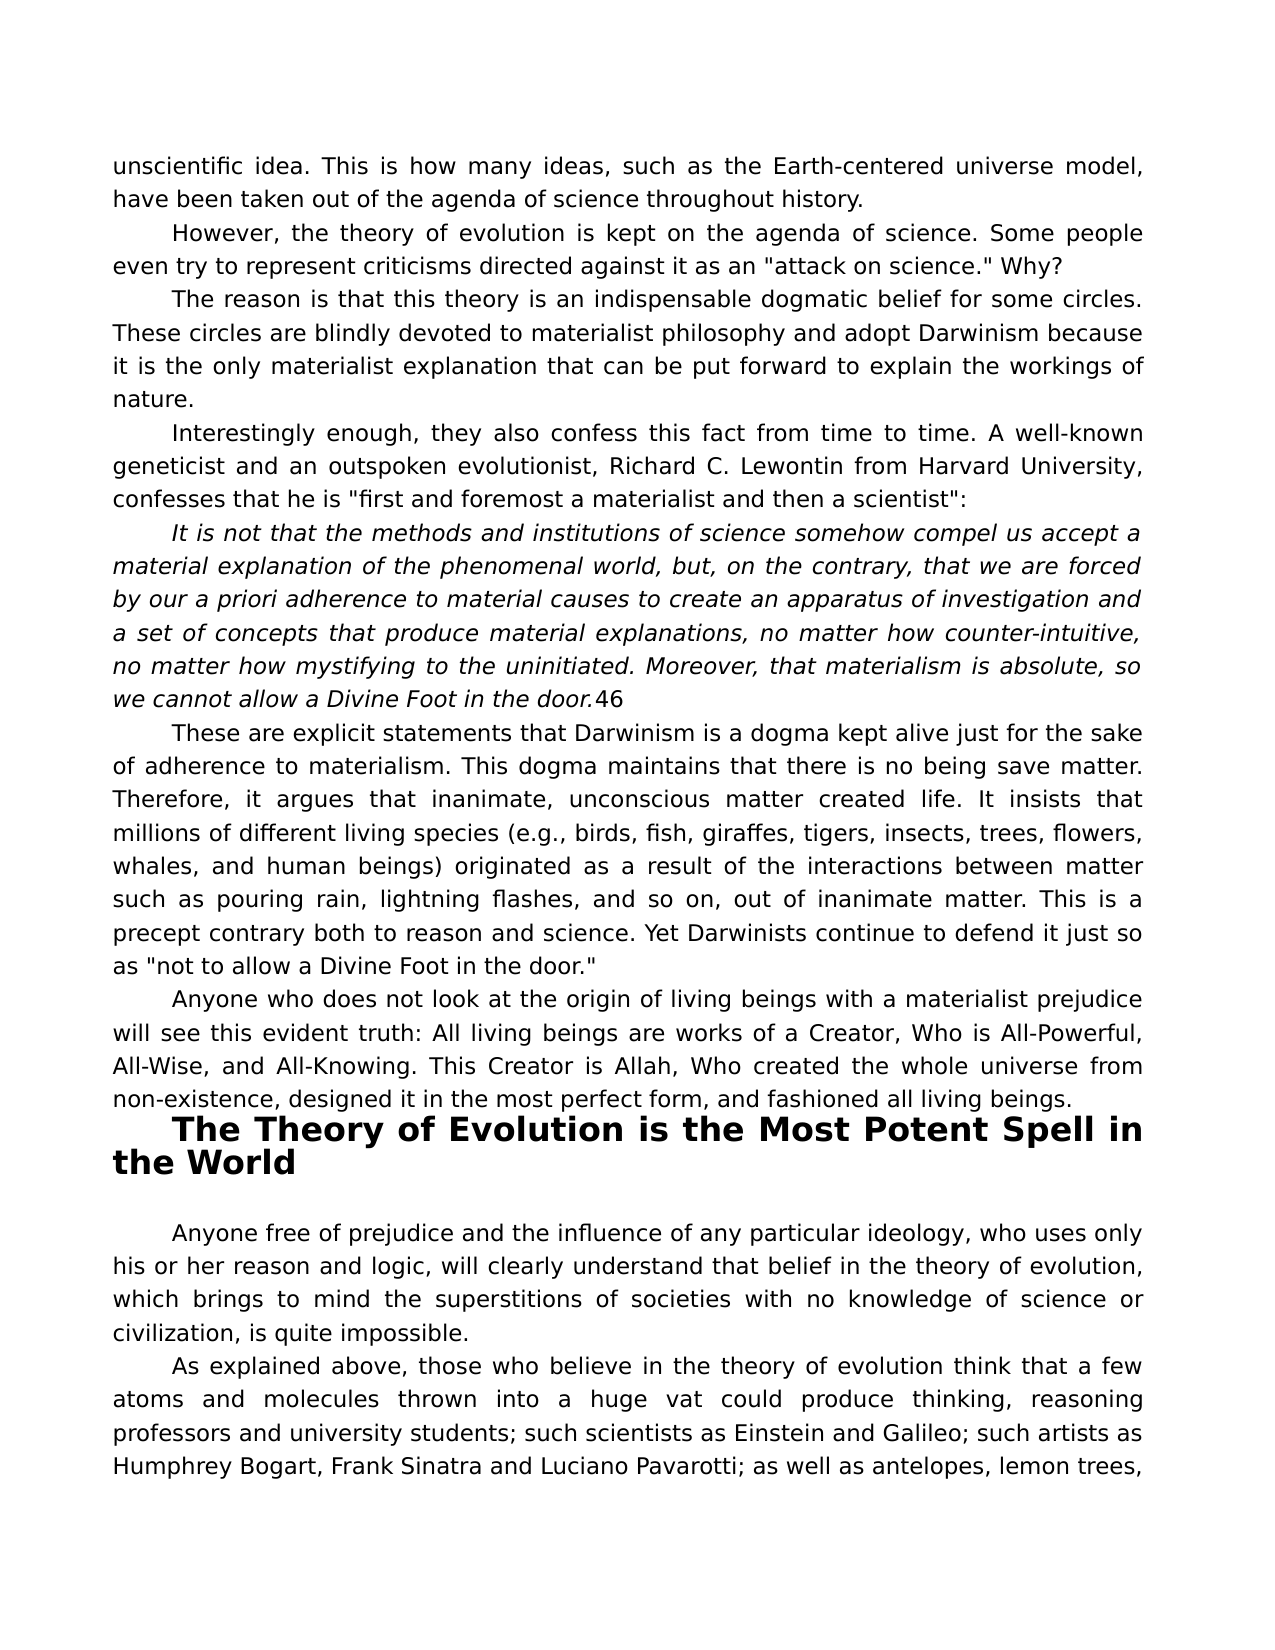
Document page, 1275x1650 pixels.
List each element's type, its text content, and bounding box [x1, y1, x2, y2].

text The reason is that this theory is an indispensable dogmatic belief for some circles. These circles are blindly devoted to materialist philosophy and adopt Darwinism because it is the only materialist explanation that can be put forward to explain the workings of nature. [112, 281, 1145, 414]
text The Theory of Evolution is the Most Potent Spell in the World [112, 1114, 1145, 1181]
text It is not that the methods and institutions of science somehow compel us accept a material explanation of the phenomenal world, but, on the contrary, that we are forced by our a priori adherence to material causes to create an apparatus of investigation and a set of concepts that produce material explanations, no matter how counter-intuitive, no matter how mystifying to the uninitiated. Moreover, that materialism is absolute, so we cannot allow a Divine Foot in the door.46 [112, 514, 1145, 714]
text As explained above, those who believe in the theory of evolution think that a few atoms and molecules thrown into a huge vat could produce thinking, reasoning professors and university students; such scientists as Einstein and Galileo; such artists as Humphrey Bogart, Frank Sinatra and Luciano Pavarotti; as well as antelopes, lemon trees, [112, 1348, 1145, 1481]
text Anyone who does not look at the origin of living beings with a materialist prejudice will see this evident truth: All living beings are works of a Creator, Who is All-Powerful, All-Wise, and All-Knowing. This Creator is Allah, Who created the whole universe from non-existence, designed it in the most perfect form, and fashioned all living beings. [112, 981, 1145, 1114]
text However, the theory of evolution is kept on the agenda of science. Some people even try to represent criticisms directed against it as an "attack on science." Why? [112, 214, 1145, 281]
text These are explicit statements that Darwinism is a dogma kept alive just for the sake of adherence to materialism. This dogma maintains that there is no being save matter. Therefore, it argues that inanimate, unconscious matter created life. It insists that millions of different living species (e.g., birds, fish, giraffes, tigers, insects, trees, flowers, whales, and human beings) originated as a result of the interactions between matter such as pouring rain, lightning flashes, and so on, out of inanimate matter. This is a precept contrary both to reason and science. Yet Darwinists continue to defend it just so as "not to allow a Divine Foot in the door." [112, 714, 1145, 981]
text unscientific idea. This is how many ideas, such as the Earth-centered universe model, have been taken out of the agenda of science throughout history. [112, 148, 1145, 214]
text Anyone free of prejudice and the influence of any particular ideology, who uses only his or her reason and logic, will clearly understand that belief in the theory of evolution, which brings to mind the superstitions of societies with no knowledge of science or civilization, is quite impossible. [112, 1214, 1145, 1348]
text Interestingly enough, they also confess this fact from time to time. A well-known geneticist and an outspoken evolutionist, Richard C. Lewontin from Harvard University, confesses that he is "first and foremost a materialist and then a scientist": [112, 414, 1145, 514]
